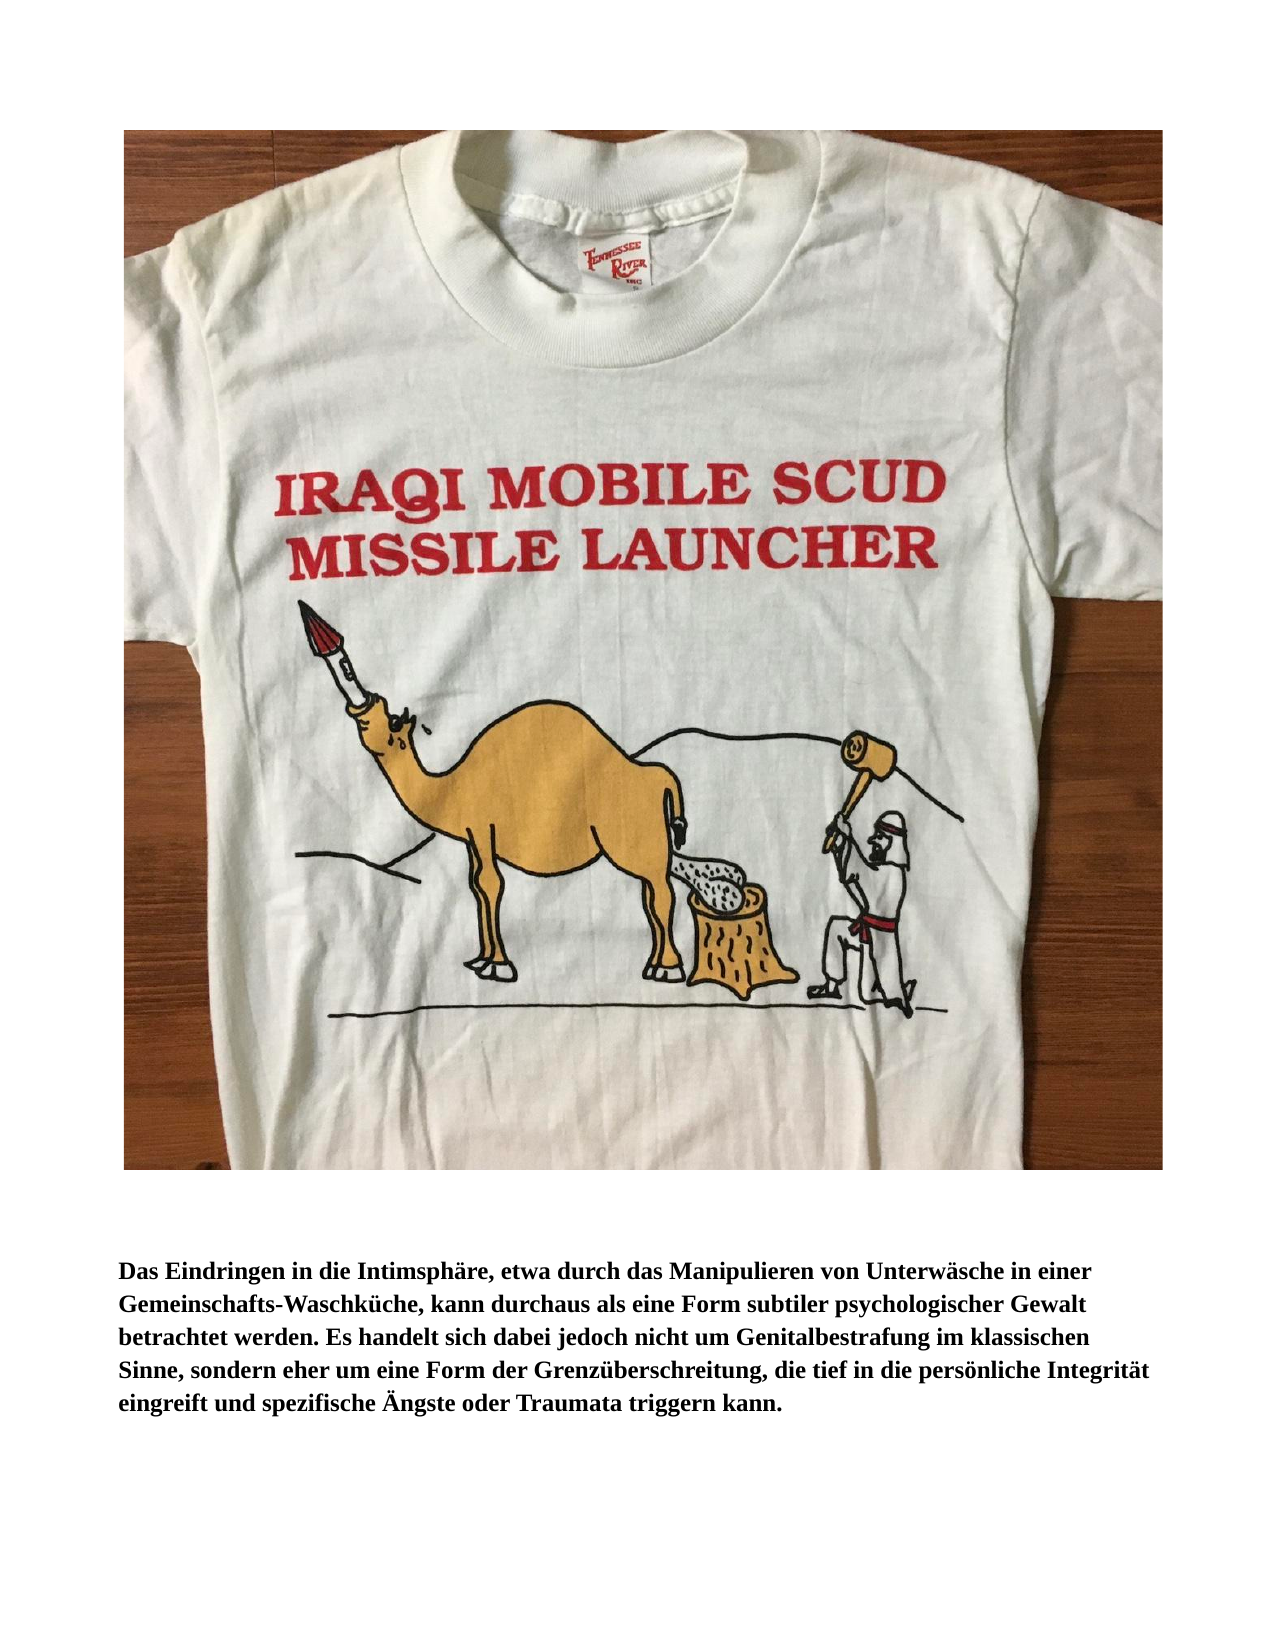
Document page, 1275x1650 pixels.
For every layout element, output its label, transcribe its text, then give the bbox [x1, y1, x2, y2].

picture [123, 130, 1163, 1170]
text Das Eindringen in die Intimsphäre, etwa durch das Manipulieren von Unterwäsche in einer Gemeinschafts-Waschküche, kann durchaus als eine Form subtiler psychologischer Gewalt betrachtet werden. Es handelt sich dabei jedoch nicht um Genitalbestrafung im klassischen Sinne, sondern eher um eine Form der Grenzüberschreitung, die tief in die persönliche Integrität eingreift und spezifische Ängste oder Traumata triggern kann. [118, 1256, 1157, 1417]
